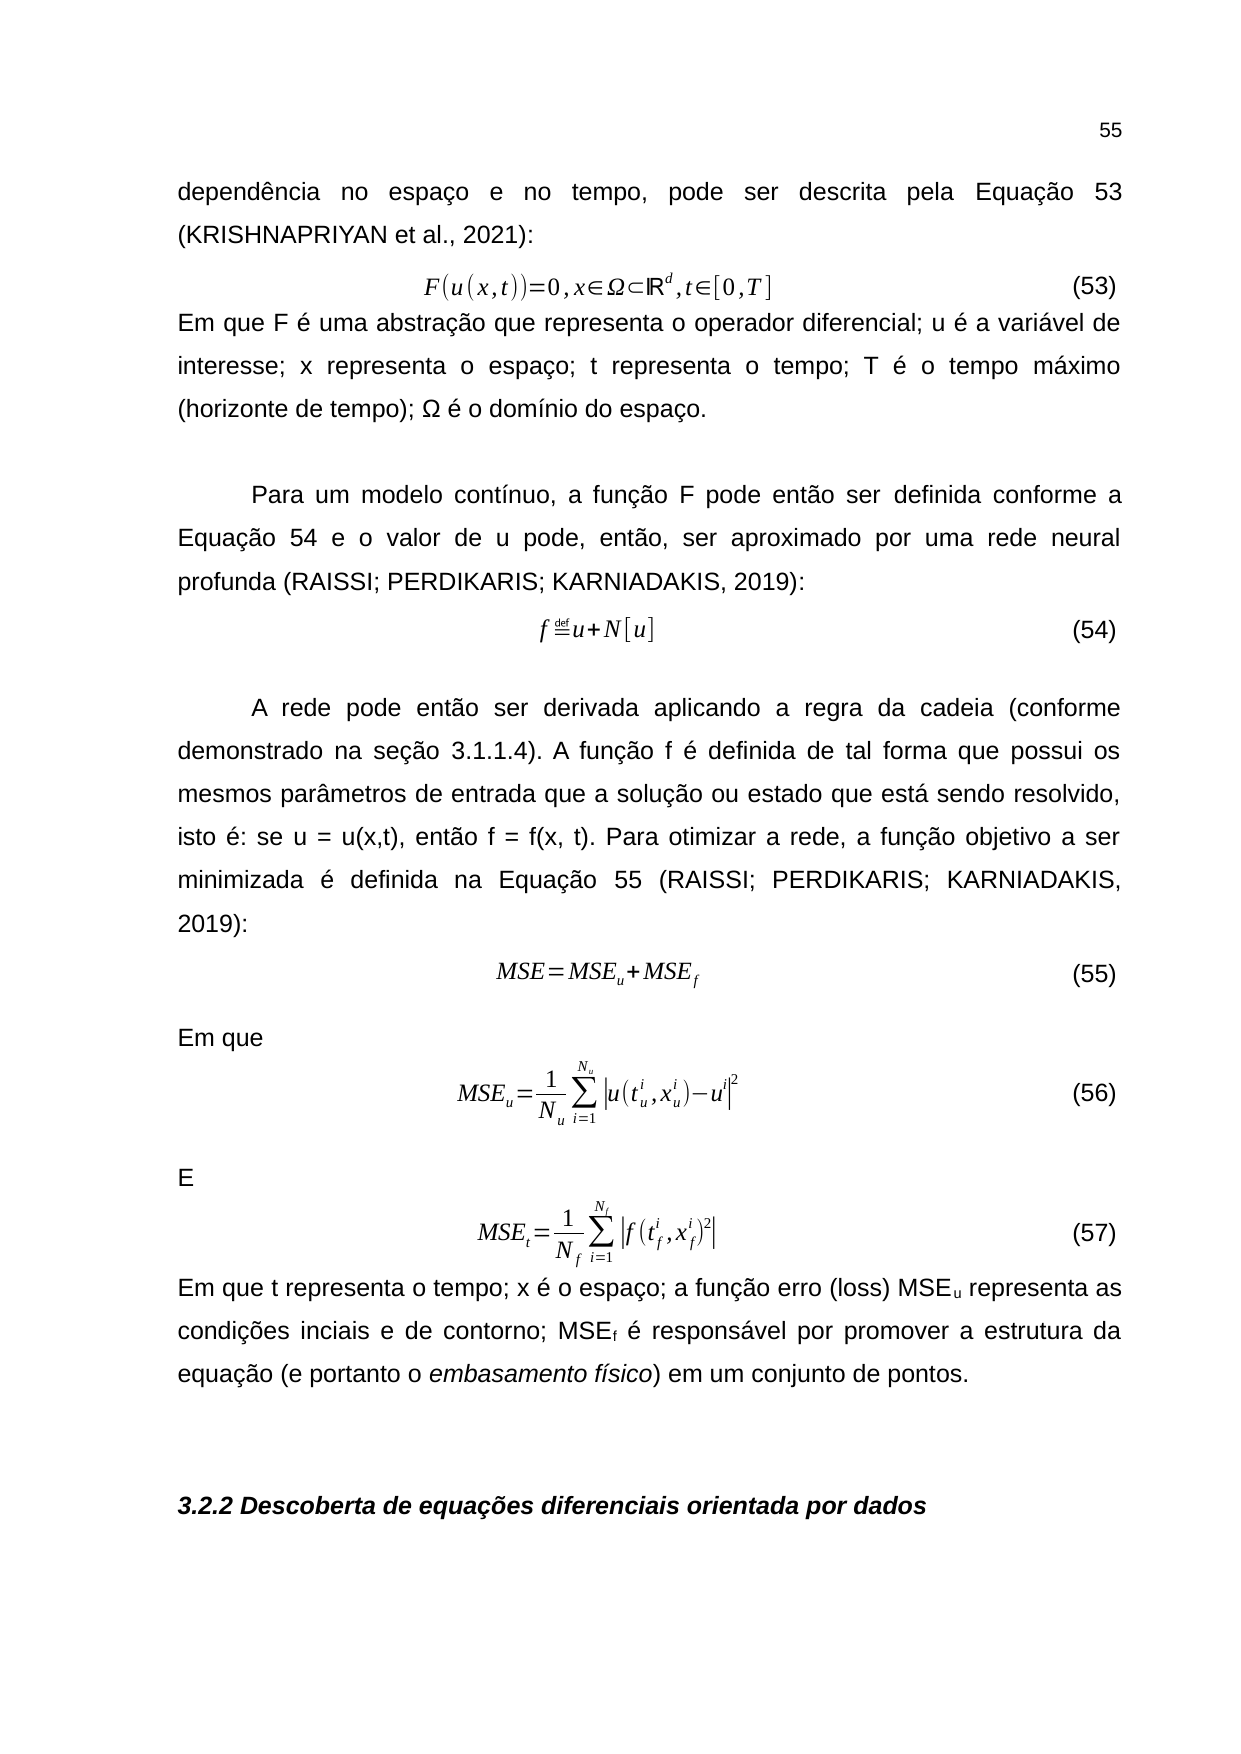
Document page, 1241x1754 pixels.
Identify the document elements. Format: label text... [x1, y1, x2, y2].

table_header [177, 263, 1017, 308]
table_header [177, 1191, 1017, 1273]
table_header (56) [1017, 1052, 1122, 1134]
text Em que t representa o tempo; x é o espaço; a função erro (loss) MSEu representa as condições inciais e de contorno; MSEf é responsável por promover a estrutura da equação (e portanto o embasamento físico) em um conjunto de pontos. [177, 1273, 1122, 1388]
table_header [177, 1052, 1017, 1134]
table_header [177, 610, 1017, 650]
text A rede pode então ser derivada aplicando a regra da cadeia (conforme demonstrado na seção 3.1.1.4). A função f é definida de tal forma que possui os mesmos parâmetros de entrada que a solução ou estado que está sendo resolvido, isto é: se u = u(x,t), então f = f(x, t). Para otimizar a rede, a função objetivo a ser minimizada é definida na Equação 55 (RAISSI; PERDIKARIS; KARNIADAKIS, 2019): [177, 693, 1122, 937]
table_header (53) [1017, 263, 1122, 308]
text Em que F é uma abstração que representa o operador diferencial; u é a variável de interesse; x representa o espaço; t representa o tempo; T é o tempo máximo (horizonte de tempo); Ω é o domínio do espaço. [177, 308, 1122, 423]
text Para um modelo contínuo, a função F pode então ser definida conforme a Equação 54 e o valor de u pode, então, ser aproximado por uma rede neural profunda (RAISSI; PERDIKARIS; KARNIADAKIS, 2019): [177, 480, 1122, 595]
table_header [177, 952, 1017, 994]
table_header (57) [1017, 1191, 1122, 1273]
text dependência no espaço e no tempo, pode ser descrita pela Equação 53 (KRISHNAPRIYAN et al., 2021): [177, 177, 1122, 249]
text Em que [177, 1023, 1122, 1052]
table_header (54) [1017, 610, 1122, 650]
text E [177, 1162, 1122, 1191]
table_header (55) [1017, 952, 1122, 994]
subtitle Descoberta de equações diferenciais orientada por dados [177, 1491, 1122, 1520]
